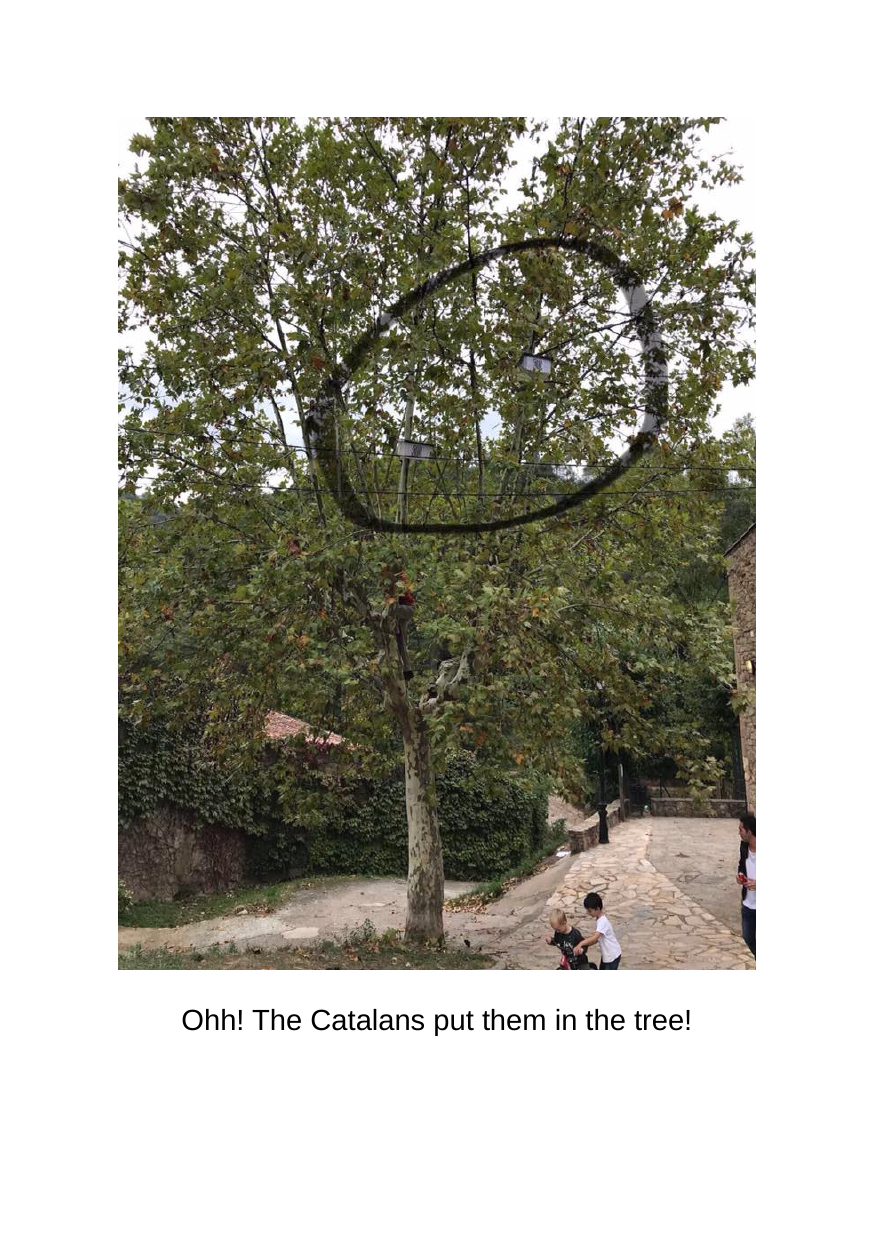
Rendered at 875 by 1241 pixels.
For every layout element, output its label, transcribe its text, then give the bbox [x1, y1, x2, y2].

text Ohh! The Catalans put them in the tree! [118, 1003, 756, 1037]
picture [118, 117, 756, 970]
